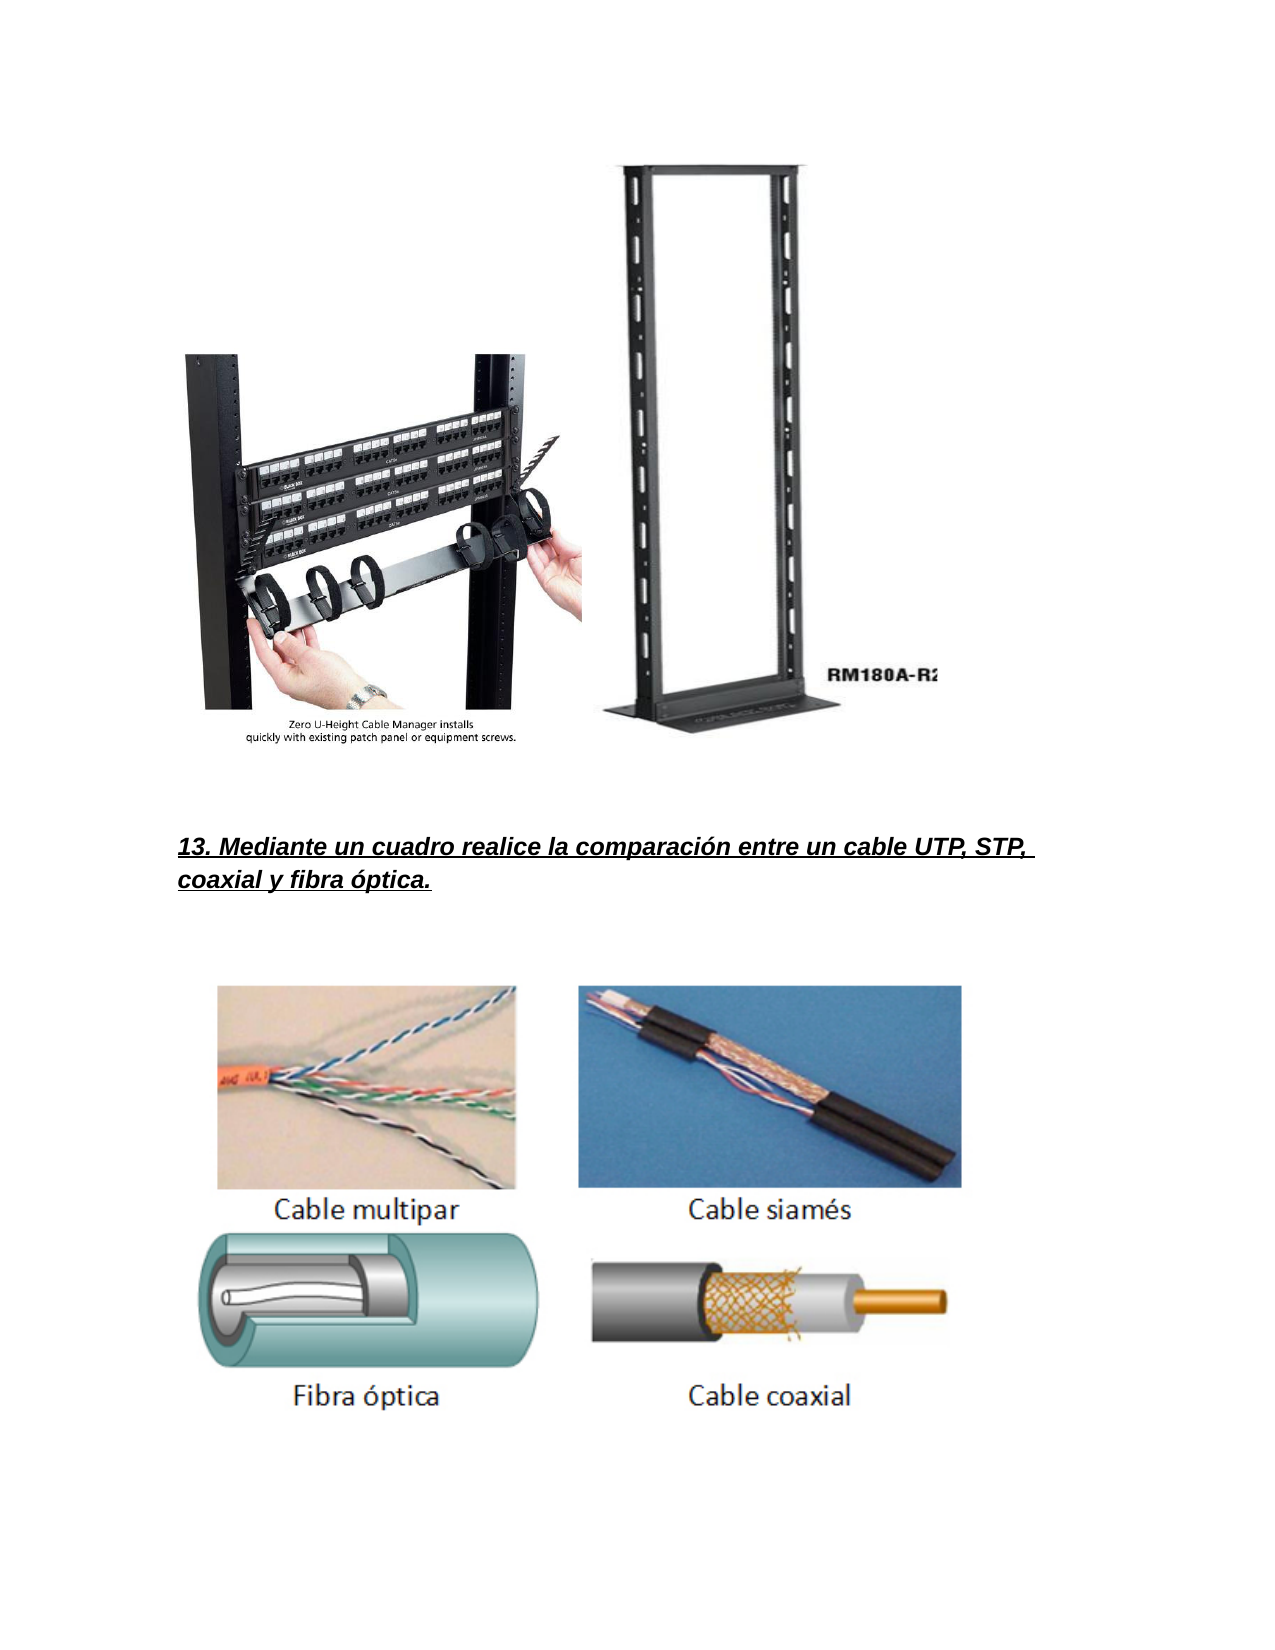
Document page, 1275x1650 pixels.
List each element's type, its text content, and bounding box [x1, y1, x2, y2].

text 13. Mediante un cuadro realice la comparación entre un cable UTP, STP, coaxial y fibra óptica. [177, 832, 1098, 893]
picture [177, 972, 979, 1412]
